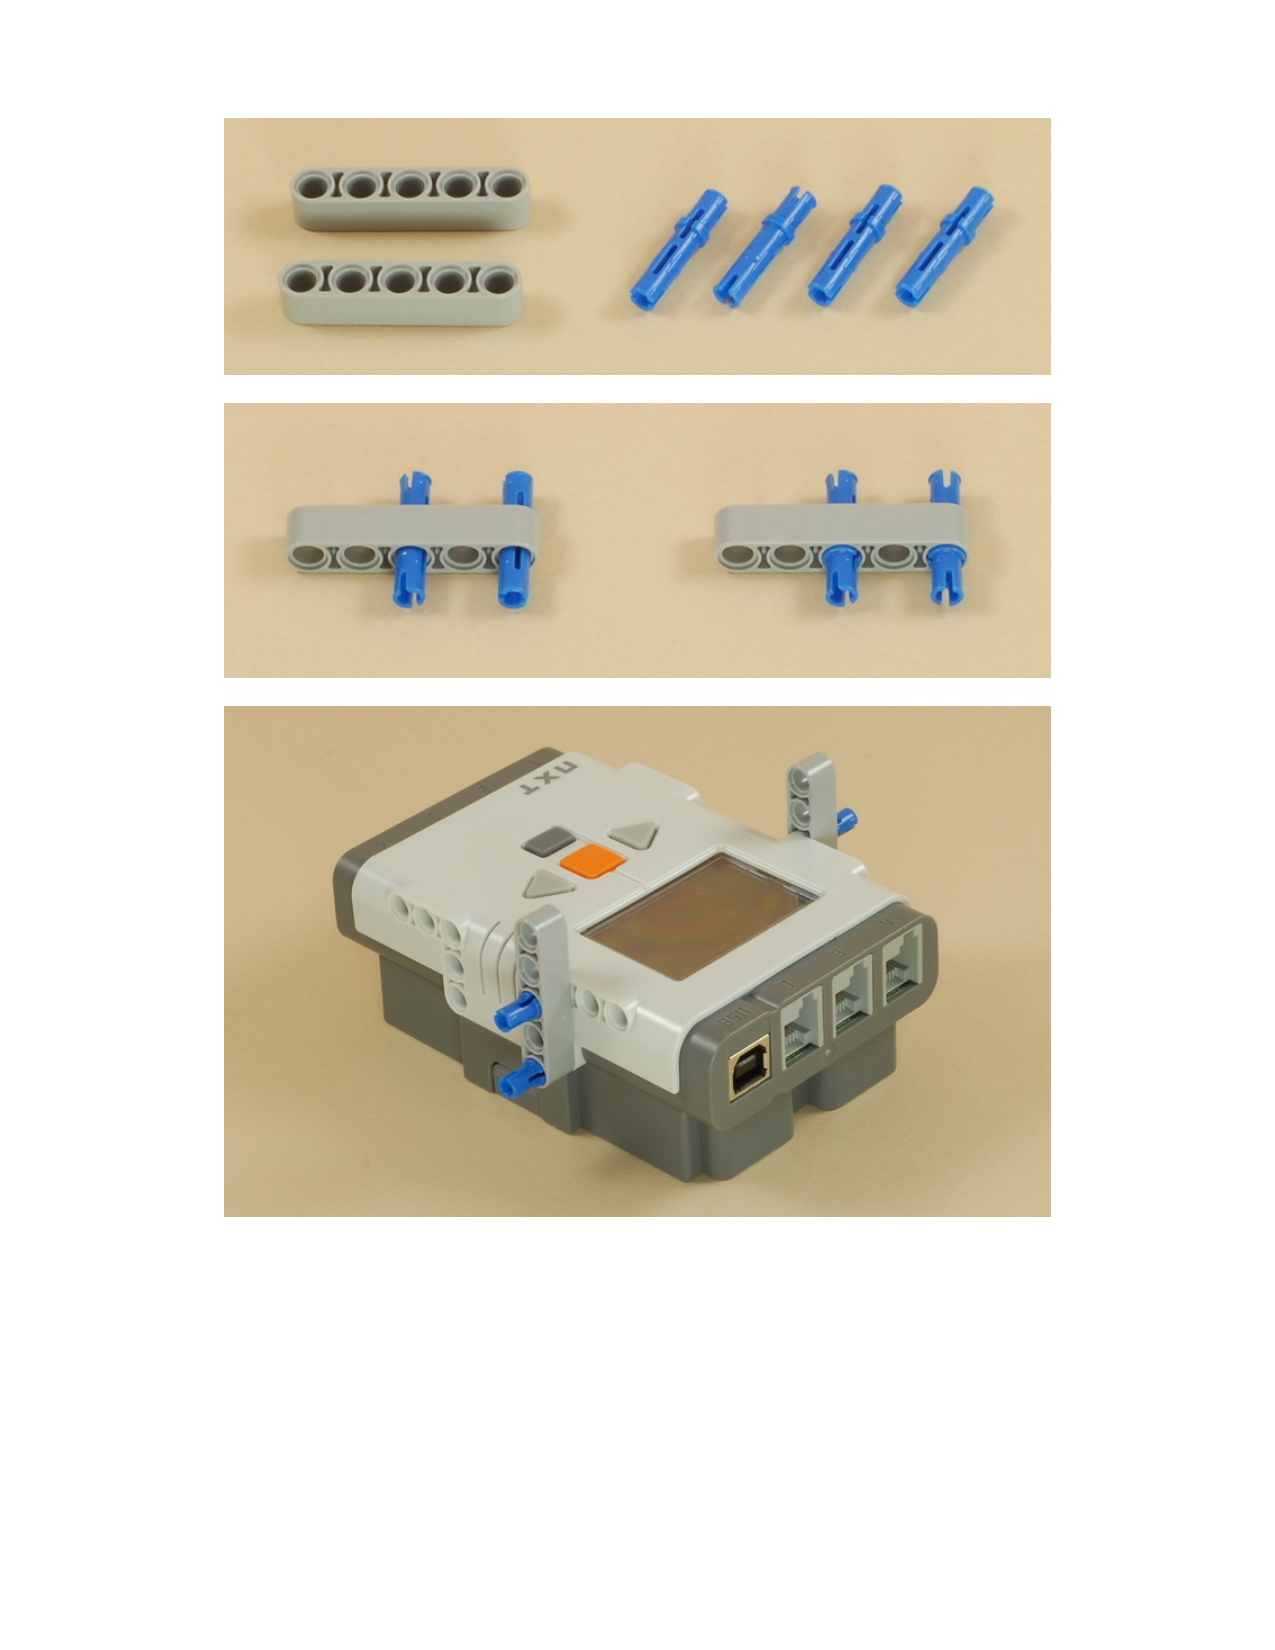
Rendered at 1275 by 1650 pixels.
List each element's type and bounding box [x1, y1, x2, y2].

picture [224, 706, 1051, 1217]
picture [224, 118, 1051, 375]
picture [224, 403, 1051, 678]
